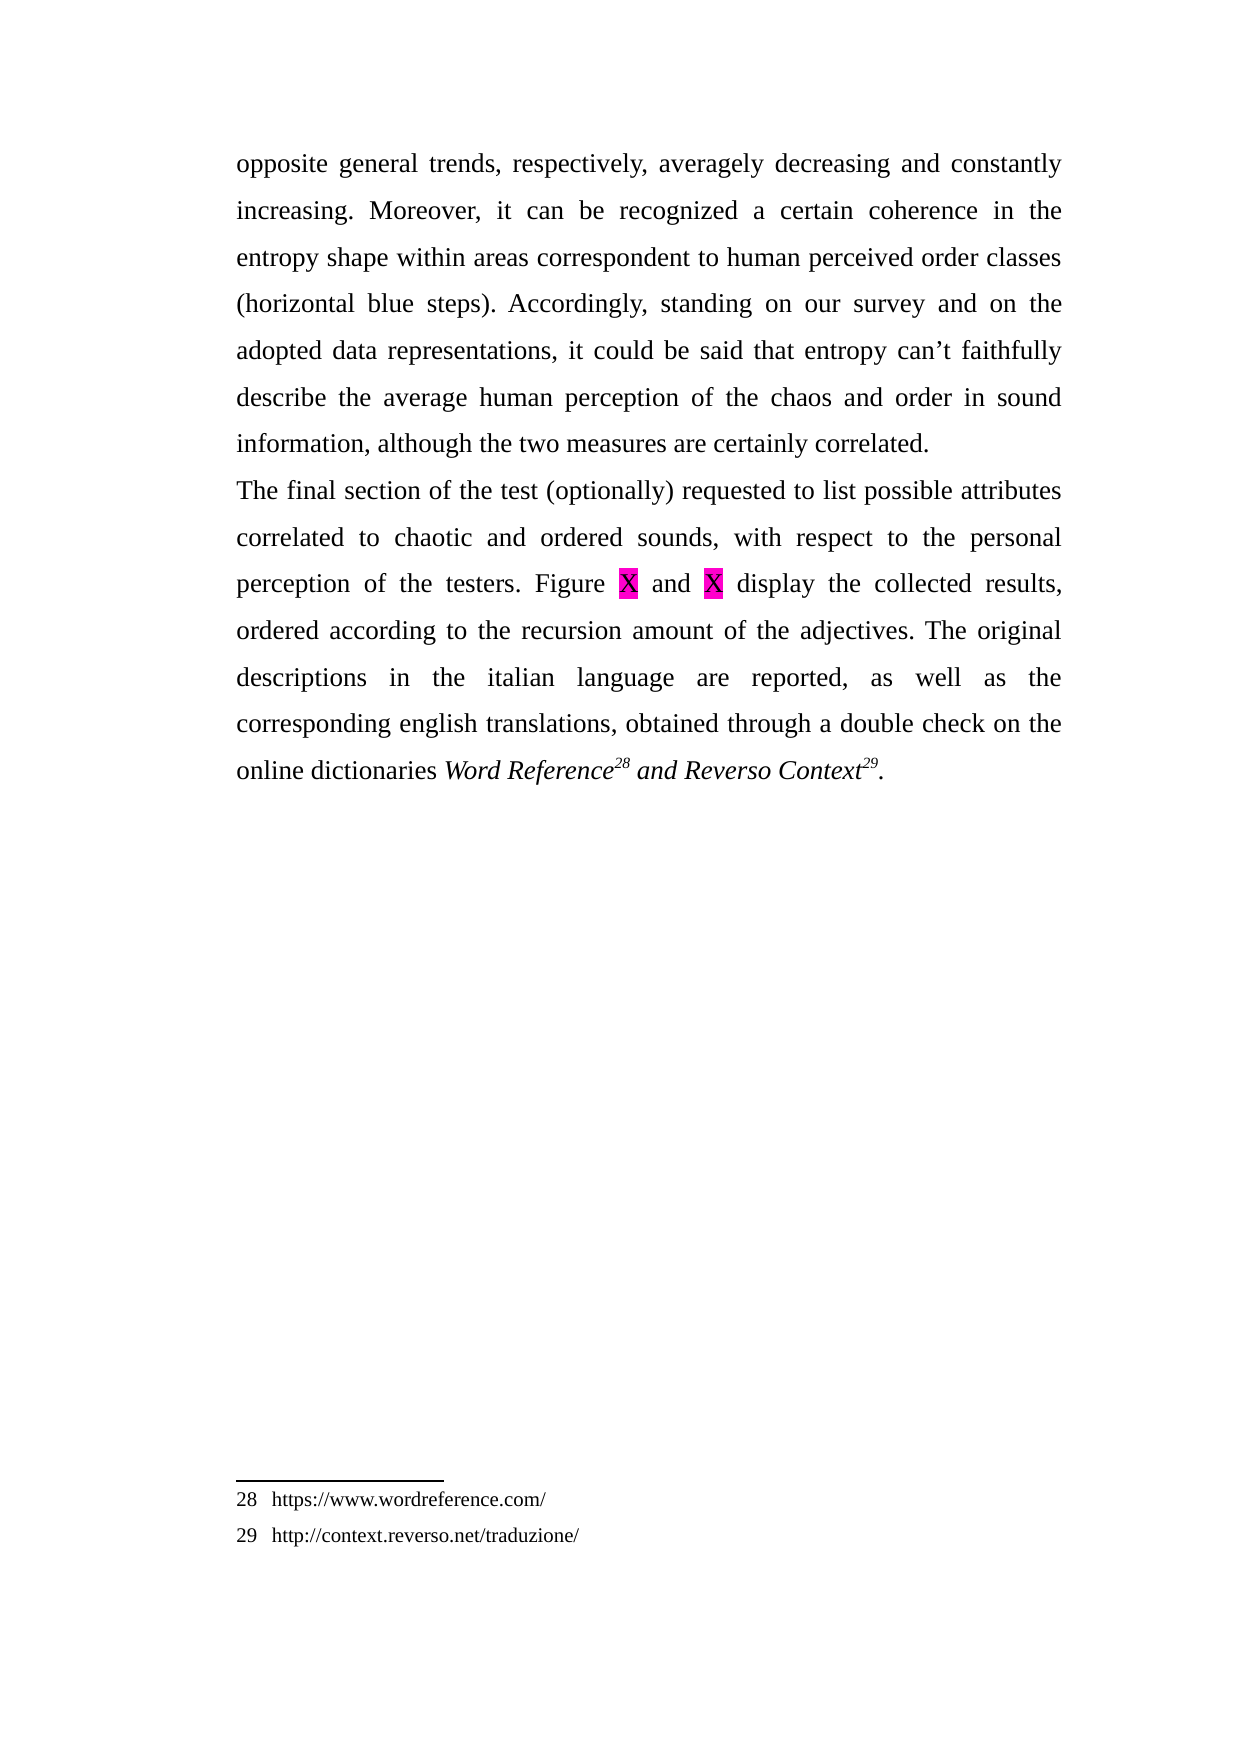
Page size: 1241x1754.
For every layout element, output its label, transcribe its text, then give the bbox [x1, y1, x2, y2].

text http://context.reverso.net/traduzione/ [236, 1523, 1063, 1547]
text The final section of the test (optionally) requested to list possible attributes correlated to chaotic and ordered sounds, with respect to the personal perception of the testers. Figure X and X display the collected results, ordered according to the recursion amount of the adjectives. The original descriptions in the italian language are reported, as well as the corresponding english translations, obtained through a double check on the online dictionaries Word Reference and Reverso Context. [236, 474, 1063, 785]
text opposite general trends, respectively, averagely decreasing and constantly increasing. Moreover, it can be recognized a certain coherence in the entropy shape within areas correspondent to human perceived order classes (horizontal blue steps). Accordingly, standing on our survey and on the adopted data representations, it could be said that entropy can’t faithfully describe the average human perception of the chaos and order in sound information, although the two measures are certainly correlated. [236, 148, 1063, 459]
text https://www.wordreference.com/ [236, 1487, 1063, 1511]
